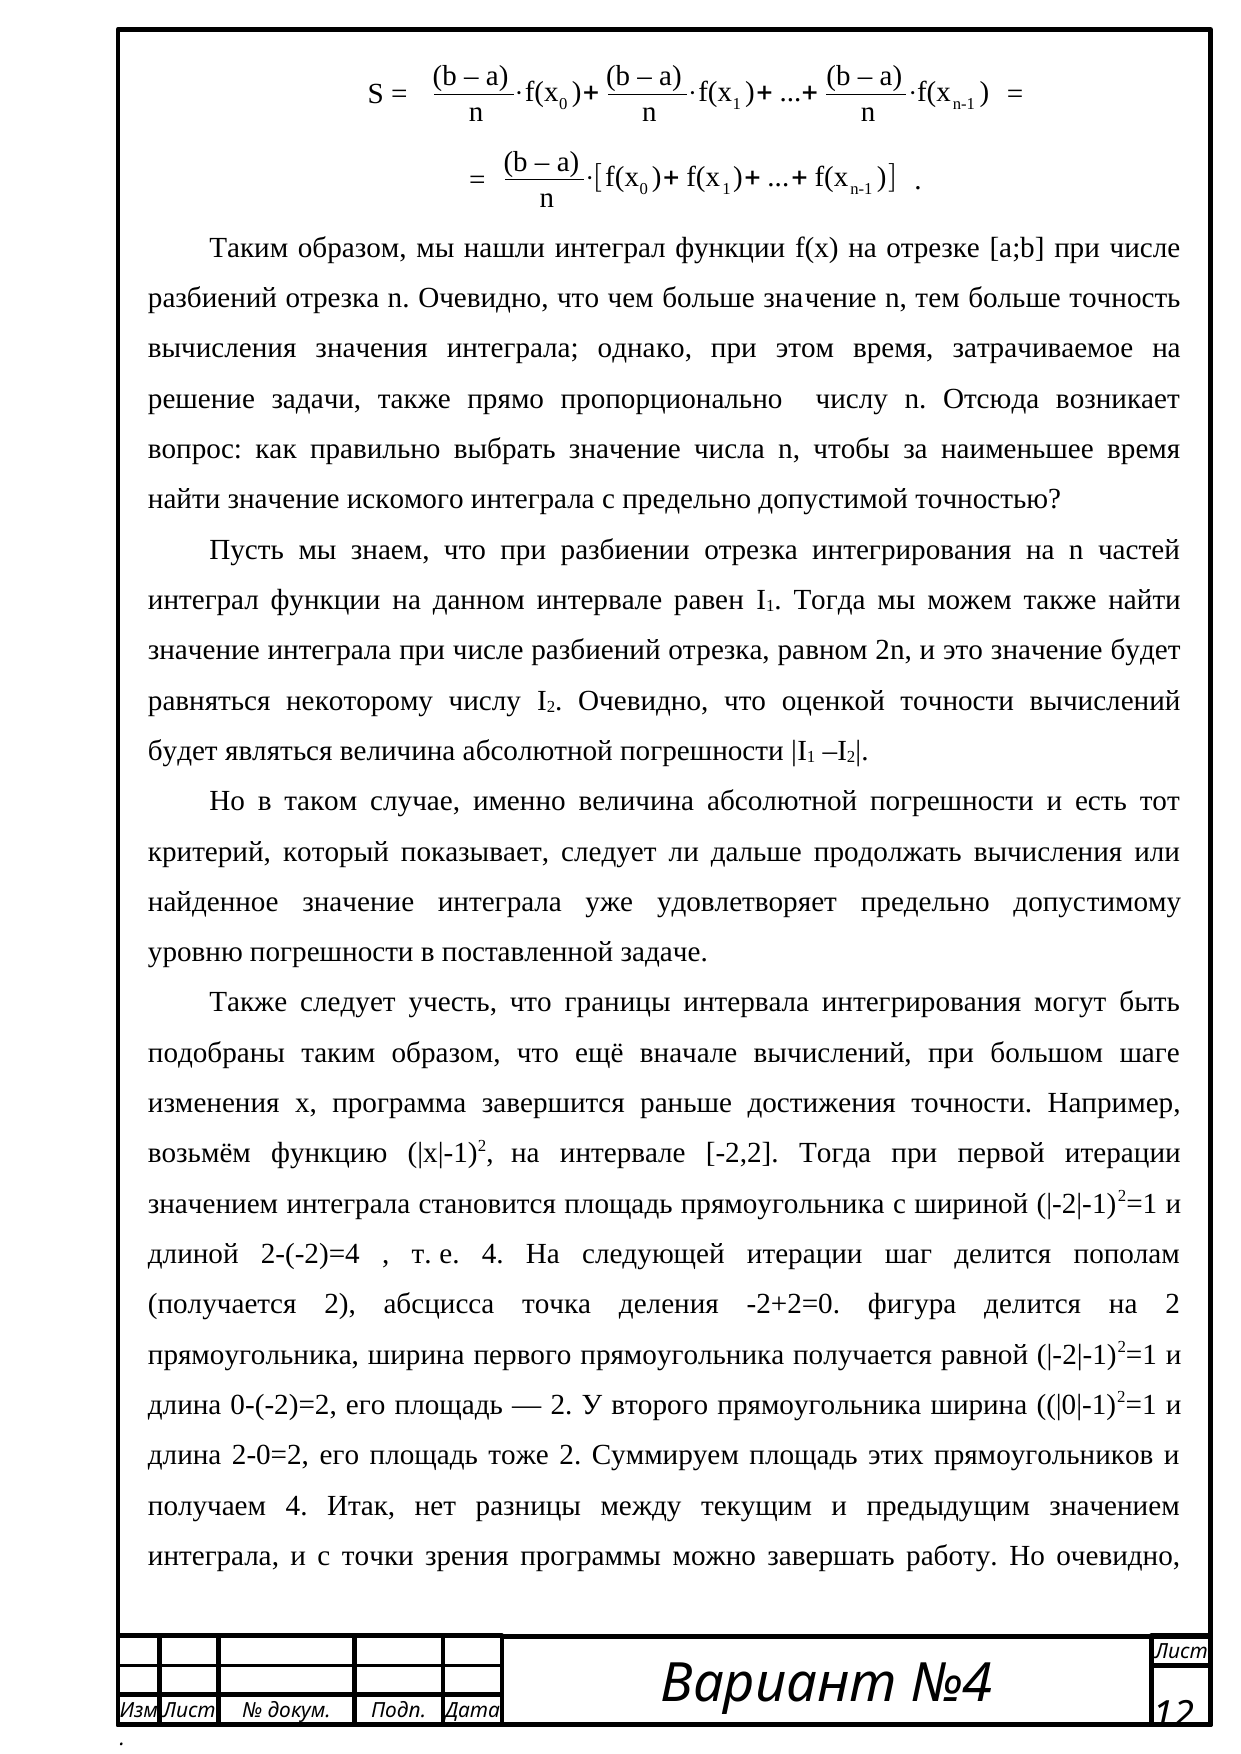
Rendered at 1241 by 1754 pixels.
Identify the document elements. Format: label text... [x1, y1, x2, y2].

text Пусть мы знаем, что при разбиении отрезка интегрирования на n частей интеграл функции на данном интервале равен I1. Тогда мы можем также найти значение интеграла при числе разбиений от­резка, равном 2n, и это значение будет равняться некоторому числу I2. Очевидно, что оценкой точности вычислений будет являться величина абсолютной погрешности |I1 –I2|. [148, 532, 1181, 767]
text =. [148, 144, 1181, 213]
text S = = [148, 59, 1181, 128]
text Таким образом, мы нашли интеграл функции f(x) на отрезке [a;b] при числе разбиений отрезка n. Очевидно, что чем больше зна­чение n, тем больше точность вычисления значения интеграла; одна­ко, при этом время, затрачиваемое на решение задачи, также прямо пропорционально числу n. Отсюда возникает вопрос: как правильно выбрать значение числа n, чтобы за наименьшее время найти значе­ние искомого интеграла с предельно допустимой точностью? [148, 230, 1181, 515]
text Также следует учесть, что границы интервала интегрирования могут быть подобраны таким образом, что ещё вначале вычислений, при большом шаге изменения х, программа завершится раньше достижения точности. Например, возьмём функцию (|х|-1)2, на интервале [-2,2]. Тогда при первой итерации значением интеграла становится площадь прямоугольника с шириной (|-2|-1)2=1 и длиной 2-(-2)=4 , т. е. 4. На следующей итерации шаг делится пополам (получается 2), абсцисса точка деления -2+2=0. фигура делится на 2 прямоугольника, ширина первого прямоугольника получается равной (|-2|-1)2=1 и длина 0-(-2)=2, его площадь — 2. У второго прямоугольника ширина ((|0|-1)2=1 и длина 2-0=2, его площадь тоже 2. Суммируем площадь этих прямоугольников и получаем 4. Итак, нет разницы между текущим и предыдущим значением интеграла, и с точки зрения программы можно завершать работу. Но очевидно, [148, 984, 1181, 1572]
text Но в таком случае, именно величина абсолютной погрешности и есть тот критерий, ко­торый показывает, следует ли дальше продолжать вычисления или найденное значение интеграла уже удовлетворяет предельно допус­тимому уровню погрешности в поставленной задаче. [148, 783, 1181, 968]
